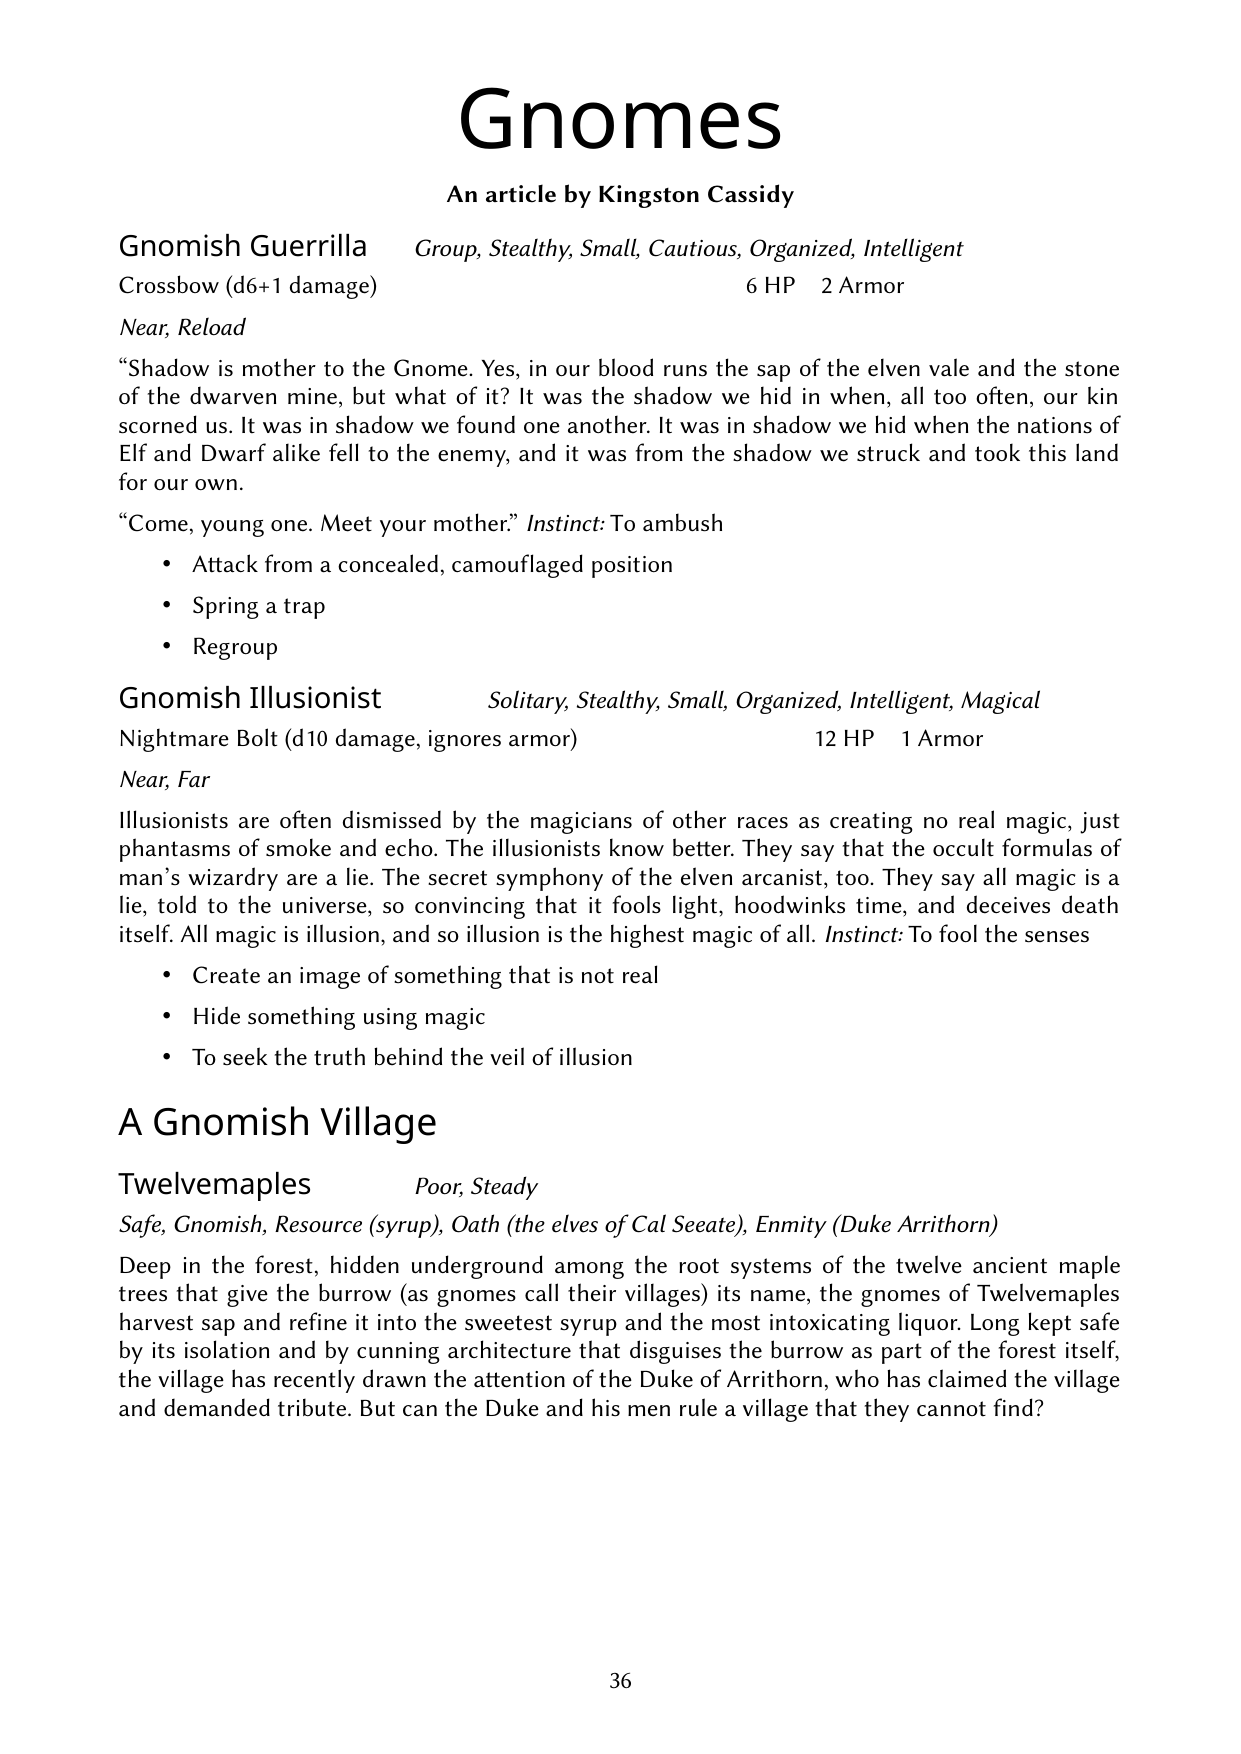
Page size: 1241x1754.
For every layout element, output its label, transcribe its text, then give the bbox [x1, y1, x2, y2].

subtitle A Gnomish Village [118, 1095, 1122, 1146]
text Illusionists are often dismissed by the magicians of other races as creating no real magic, just phantasms of smoke and echo. The illusionists know better. They say that the occult formulas of man’s wizardry are a lie. The secret symphony of the elven arcanist, too. They say all magic is a lie, told to the universe, so convincing that it fools light, hoodwinks time, and deceives death itself. All magic is illusion, and so illusion is the highest magic of all. Instinct: To fool the senses [118, 806, 1122, 949]
list To seek the truth behind the veil of illusion [162, 1043, 1122, 1072]
list Hide something using magic [162, 1002, 1122, 1031]
text Deep in the forest, hidden underground among the root systems of the twelve ancient maple trees that give the burrow (as gnomes call their villages) its name, the gnomes of Twelvemaples harvest sap and refine it into the sweetest syrup and the most intoxicating liquor. Long kept safe by its isolation and by cunning architecture that disguises the burrow as part of the forest itself, the village has recently drawn the attention of the Duke of Arrithorn, who has claimed the village and demanded tribute. But can the Duke and his men rule a village that they cannot find? [118, 1251, 1122, 1422]
text Near, Reload [118, 313, 1122, 341]
text Near, Far [118, 765, 1122, 793]
subtitle Gnomes [118, 59, 1122, 173]
text Safe, Gnomish, Resource (syrup), Oath (the elves of Cal Seeate), Enmity (Duke Arrithorn) [118, 1210, 1122, 1238]
list Create an image of something that is not real [162, 961, 1122, 990]
list Attack from a concealed, camouflaged position [162, 550, 1122, 578]
list Regroup [162, 632, 1122, 661]
text “Come, young one. Meet your mother.” Instinct: To ambush [118, 509, 1122, 537]
text “Shadow is mother to the Gnome. Yes, in our blood runs the sap of the elven vale and the stone of the dwarven mine, but what of it? It was the shadow we hid in when, all too often, our kin scorned us. It was in shadow we found one another. It was in shadow we hid when the nations of Elf and Dwarf alike fell to the enemy, and it was from the shadow we struck and took this land for our own. [118, 354, 1122, 496]
text Nightmare Bolt (d10 damage, ignores armor) 12 HP 1 Armor [118, 724, 1122, 752]
text An article by Kingston Cassidy [118, 180, 1122, 208]
subtitle Gnomish Illusionist Solitary, Stealthy, Small, Organized, Intelligent, Magical [118, 677, 1122, 717]
text Crossbow (d6+1 damage) 6 HP 2 Armor [118, 272, 1122, 300]
list Spring a trap [162, 591, 1122, 619]
subtitle Twelvemaples Poor, Steady [118, 1163, 1122, 1203]
subtitle Gnomish Guerrilla Group, Stealthy, Small, Cautious, Organized, Intelligent [118, 225, 1122, 264]
